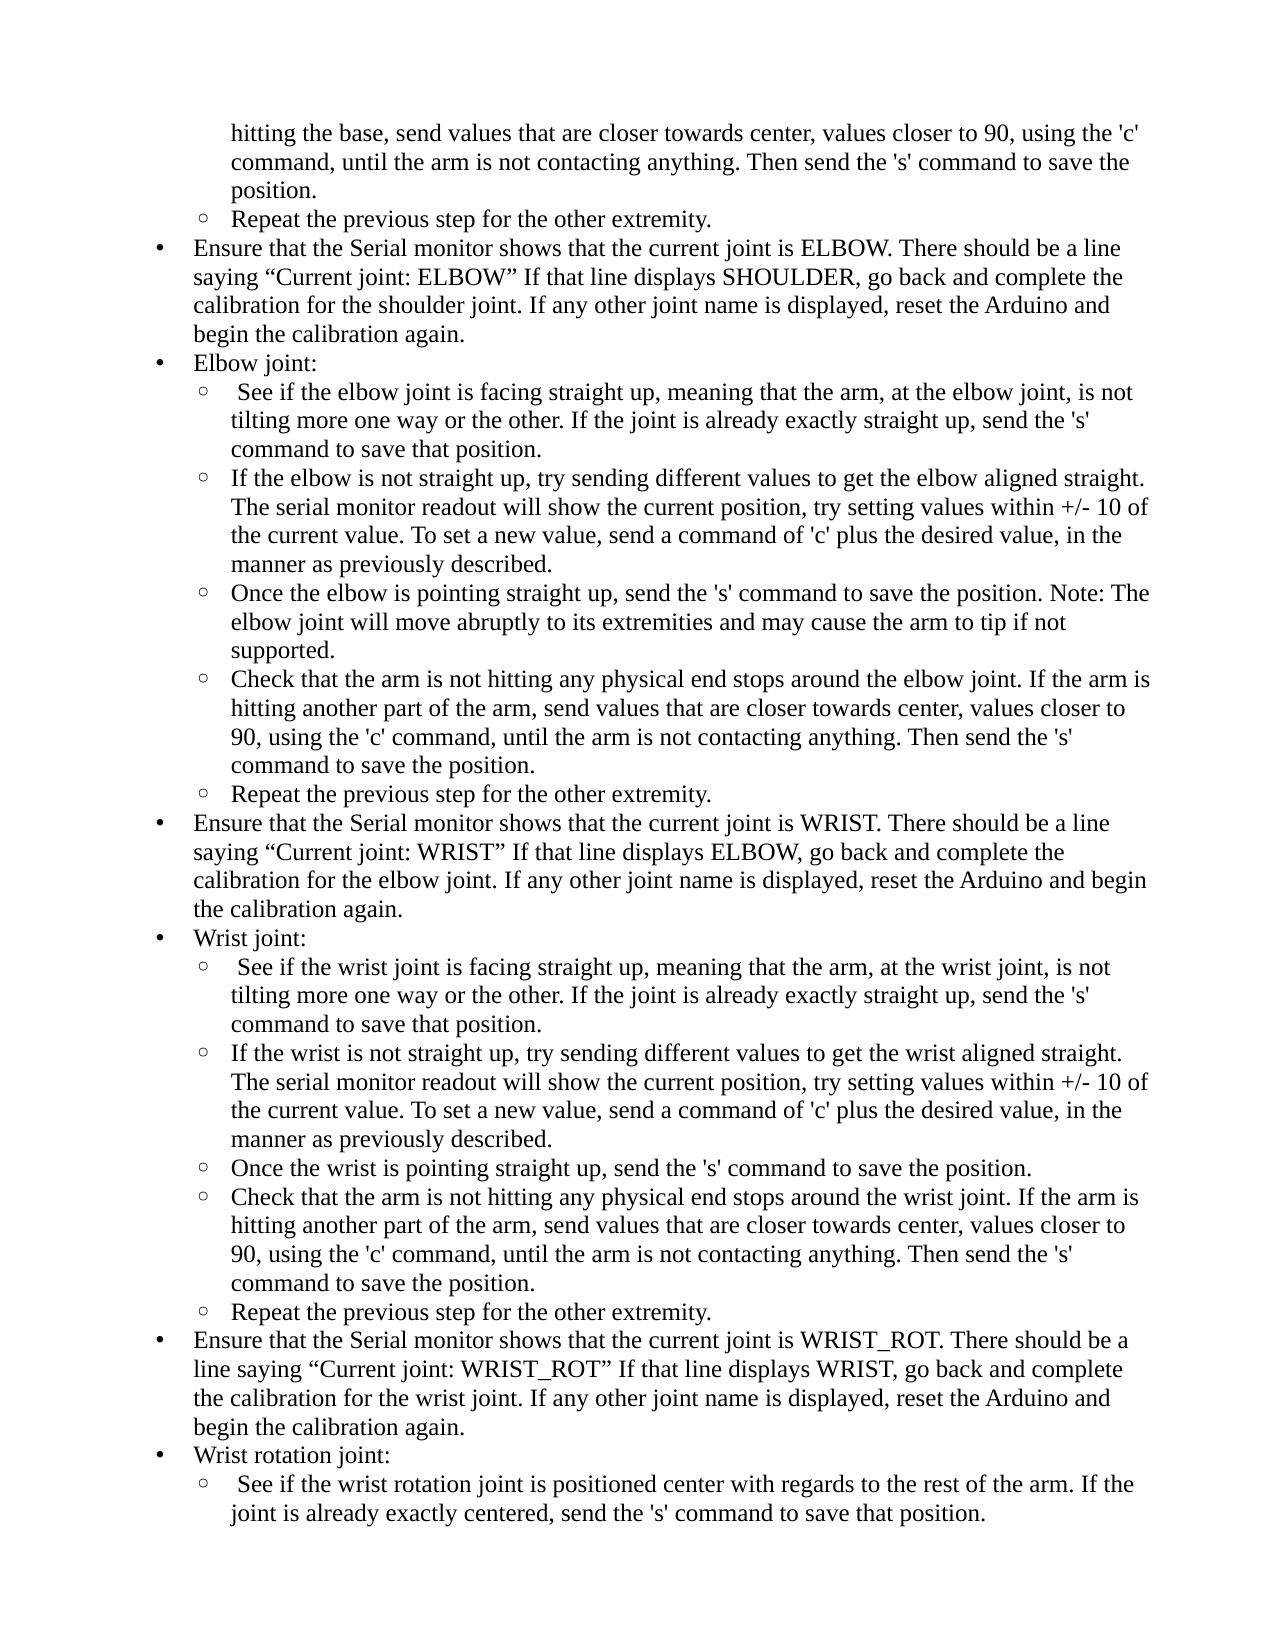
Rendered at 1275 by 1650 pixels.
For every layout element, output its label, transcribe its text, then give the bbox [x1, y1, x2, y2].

list If the elbow is not straight up, try sending different values to get the elbow aligned straight. The serial monitor readout will show the current position, try setting values within +/- 10 of the current value. To set a new value, send a command of 'c' plus the desired value, in the manner as previously described. [193, 463, 1157, 578]
list Repeat the previous step for the other extremity. [193, 1297, 1157, 1326]
list Ensure that the Serial monitor shows that the current joint is WRIST. There should be a line saying “Current joint: WRIST” If that line displays ELBOW, go back and complete the calibration for the elbow joint. If any other joint name is displayed, reset the Arduino and begin the calibration again. [156, 808, 1157, 923]
list Once the elbow is pointing straight up, send the 's' command to save the position. Note: The elbow joint will move abruptly to its extremities and may cause the arm to tip if not supported. [193, 578, 1157, 664]
list See if the wrist joint is facing straight up, meaning that the arm, at the wrist joint, is not tilting more one way or the other. If the joint is already exactly straight up, send the 's' command to save that position. [193, 952, 1157, 1038]
list Ensure that the Serial monitor shows that the current joint is WRIST_ROT. There should be a line saying “Current joint: WRIST_ROT” If that line displays WRIST, go back and complete the calibration for the wrist joint. If any other joint name is displayed, reset the Arduino and begin the calibration again. [156, 1326, 1157, 1441]
list See if the elbow joint is facing straight up, meaning that the arm, at the elbow joint, is not tilting more one way or the other. If the joint is already exactly straight up, send the 's' command to save that position. [193, 377, 1157, 463]
list Repeat the previous step for the other extremity. [193, 204, 1157, 233]
list Ensure that the Serial monitor shows that the current joint is ELBOW. There should be a line saying “Current joint: ELBOW” If that line displays SHOULDER, go back and complete the calibration for the shoulder joint. If any other joint name is displayed, reset the Arduino and begin the calibration again. [156, 233, 1157, 348]
list Check that the arm is not hitting any physical end stops around the elbow joint. If the arm is hitting another part of the arm, send values that are closer towards center, values closer to 90, using the 'c' command, until the arm is not contacting anything. Then send the 's' command to save the position. [193, 664, 1157, 779]
list See if the wrist rotation joint is positioned center with regards to the rest of the arm. If the joint is already exactly centered, send the 's' command to save that position. [193, 1469, 1157, 1527]
list Repeat the previous step for the other extremity. [193, 779, 1157, 808]
list Wrist joint: [156, 923, 1157, 952]
list Elbow joint: [156, 348, 1157, 377]
list If the wrist is not straight up, try sending different values to get the wrist aligned straight. The serial monitor readout will show the current position, try setting values within +/- 10 of the current value. To set a new value, send a command of 'c' plus the desired value, in the manner as previously described. [193, 1038, 1157, 1153]
list Once the wrist is pointing straight up, send the 's' command to save the position. [193, 1153, 1157, 1182]
list hitting the base, send values that are closer towards center, values closer to 90, using the 'c' command, until the arm is not contacting anything. Then send the 's' command to save the position. [193, 118, 1157, 204]
list Check that the arm is not hitting any physical end stops around the wrist joint. If the arm is hitting another part of the arm, send values that are closer towards center, values closer to 90, using the 'c' command, until the arm is not contacting anything. Then send the 's' command to save the position. [193, 1182, 1157, 1297]
list Wrist rotation joint: [156, 1441, 1157, 1469]
